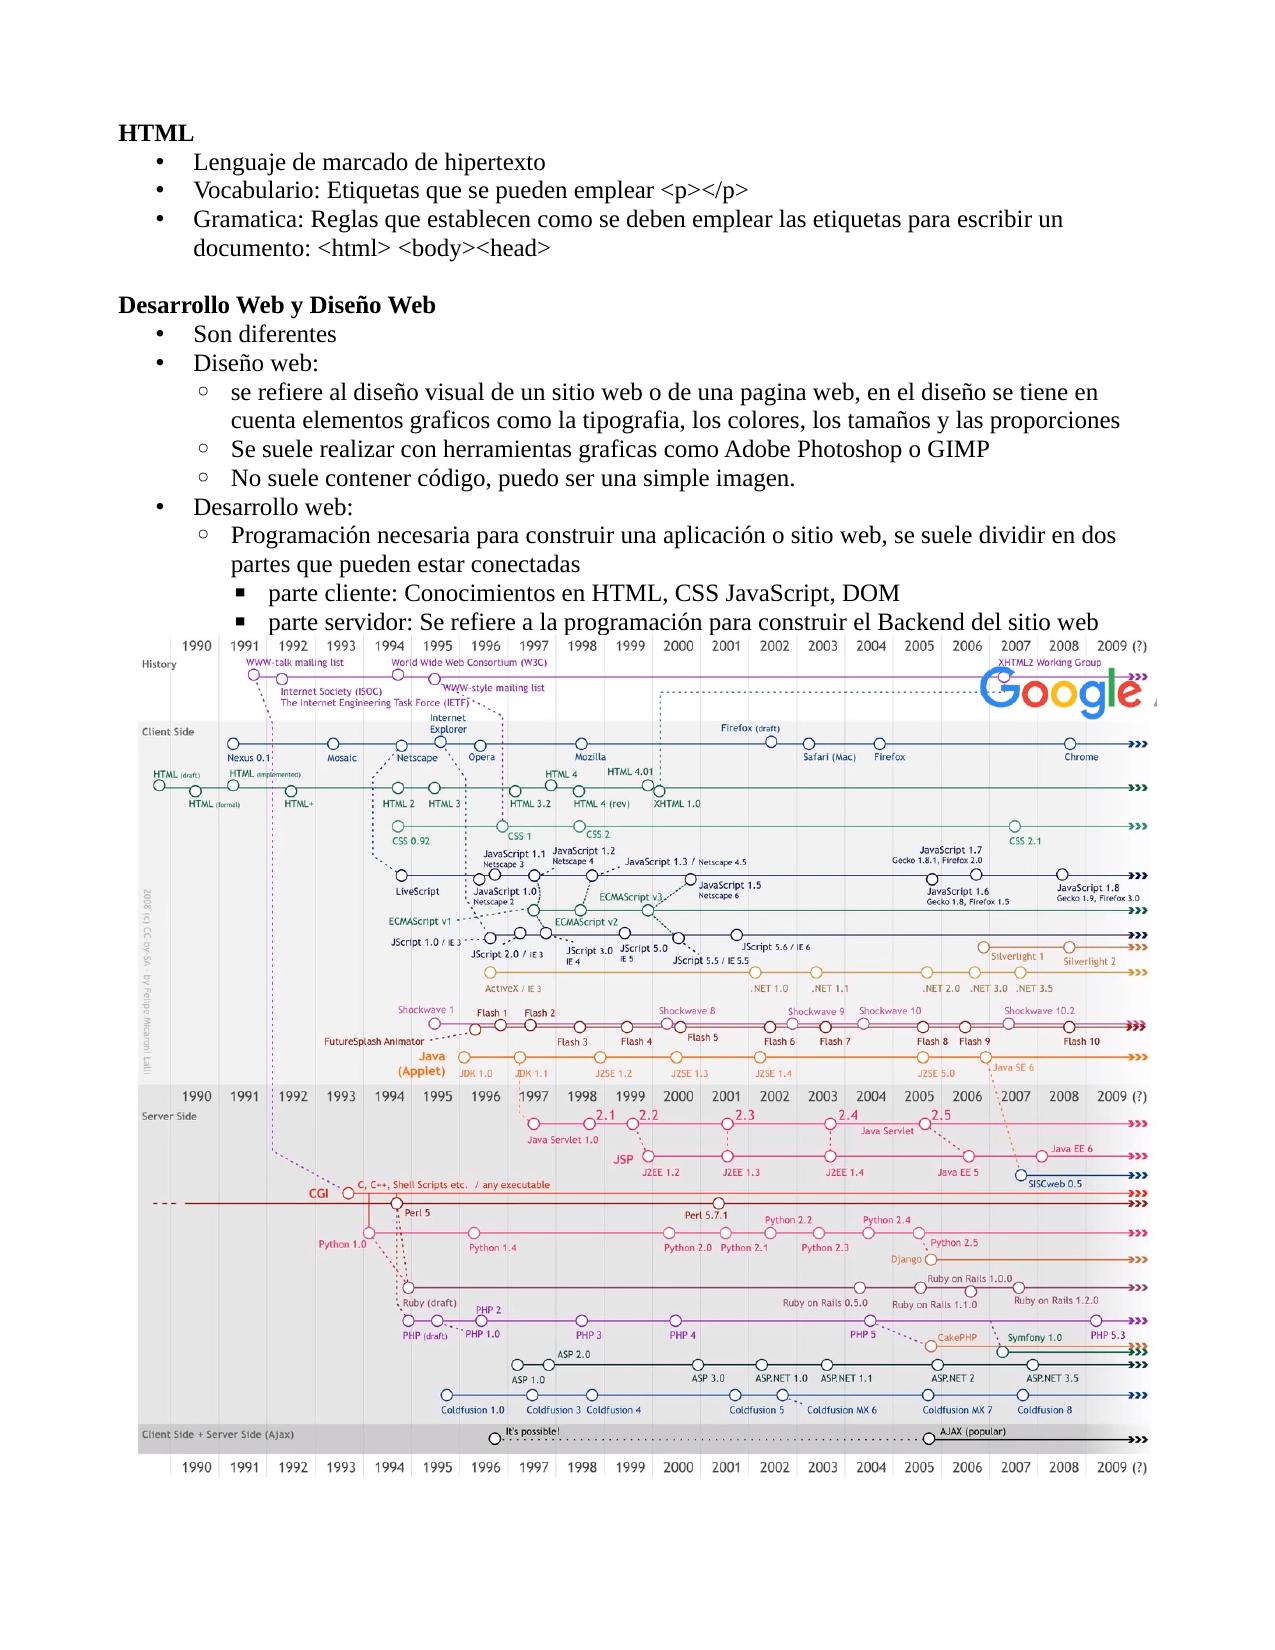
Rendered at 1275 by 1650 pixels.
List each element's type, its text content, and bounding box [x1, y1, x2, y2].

list No suele contener código, puedo ser una simple imagen. [193, 463, 1157, 492]
list se refiere al diseño visual de un sitio web o de una pagina web, en el diseño se tiene en cuenta elementos graficos como la tipografia, los colores, los tamaños y las proporciones [193, 377, 1157, 434]
text Desarrollo Web y Diseño Web [118, 291, 1157, 319]
list parte servidor: Se refiere a la programación para construir el Backend del sitio web [231, 607, 1157, 635]
list Programación necesaria para construir una aplicación o sitio web, se suele dividir en dos partes que pueden estar conectadas [193, 521, 1157, 578]
list parte cliente: Conocimientos en HTML, CSS JavaScript, DOM [231, 578, 1157, 607]
list Lenguaje de marcado de hipertexto [156, 147, 1157, 176]
list Vocabulario: Etiquetas que se pueden emplear <p></p> [156, 176, 1157, 204]
text HTML [118, 118, 1157, 147]
list Se suele realizar con herramientas graficas como Adobe Photoshop o GIMP [193, 434, 1157, 463]
list Son diferentes [156, 319, 1157, 348]
list Desarrollo web: [156, 492, 1157, 521]
list Diseño web: [156, 348, 1157, 377]
picture [118, 635, 1157, 1477]
list Gramatica: Reglas que establecen como se deben emplear las etiquetas para escribir un documento: <html> <body><head> [156, 204, 1157, 262]
